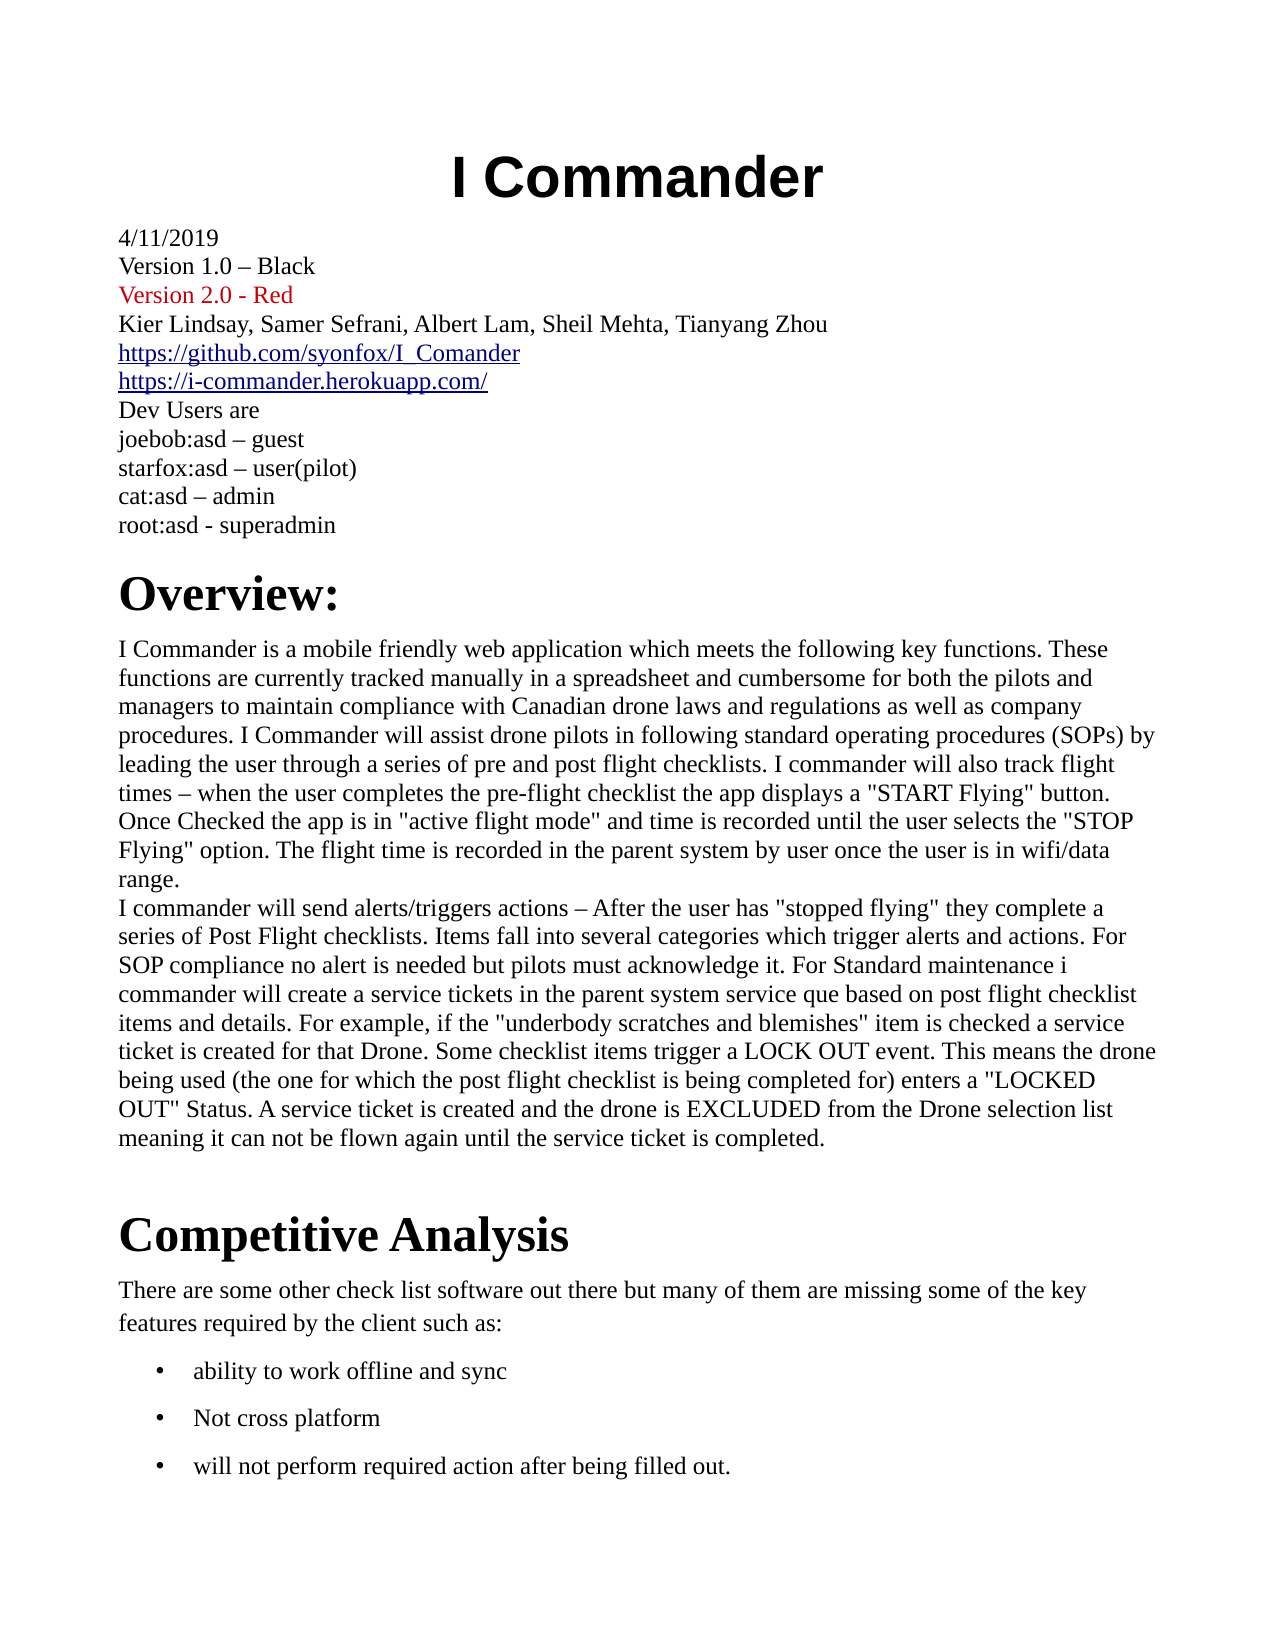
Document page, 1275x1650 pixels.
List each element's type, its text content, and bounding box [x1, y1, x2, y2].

text Dev Users are [118, 395, 1157, 424]
text https://i-commander.herokuapp.com/ [118, 366, 1157, 395]
text Version 1.0 – Black [118, 251, 1157, 280]
text I Commander is a mobile friendly web application which meets the following key functions. These functions are currently tracked manually in a spreadsheet and cumbersome for both the pilots and managers to maintain compliance with Canadian drone laws and regulations as well as company procedures. I Commander will assist drone pilots in following standard operating procedures (SOPs) by leading the user through a series of pre and post flight checklists. I commander will also track flight times – when the user completes the pre-flight checklist the app displays a "START Flying" button. Once Checked the app is in "active flight mode" and time is recorded until the user selects the "STOP Flying" option. The flight time is recorded in the parent system by user once the user is in wifi/data range. [118, 634, 1157, 893]
text joebob:asd – guest [118, 424, 1157, 453]
list will not perform required action after being filled out. [156, 1451, 1157, 1480]
list ability to work offline and sync [156, 1356, 1157, 1384]
text cat:asd – admin [118, 481, 1157, 510]
title I Commander [118, 143, 1157, 210]
subtitle Overview: [118, 564, 1157, 621]
text root:asd - superadmin [118, 510, 1157, 539]
subtitle Competitive Analysis [118, 1205, 1157, 1263]
text Version 2.0 - Red [118, 280, 1157, 309]
text 4/11/2019 [118, 223, 1157, 251]
text Kier Lindsay, Samer Sefrani, Albert Lam, Sheil Mehta, Tianyang Zhou [118, 309, 1157, 338]
text I commander will send alerts/triggers actions – After the user has "stopped flying" they complete a series of Post Flight checklists. Items fall into several categories which trigger alerts and actions. For SOP compliance no alert is needed but pilots must acknowledge it. For Standard maintenance i commander will create a service tickets in the parent system service que based on post flight checklist items and details. For example, if the "underbody scratches and blemishes" item is checked a service ticket is created for that Drone. Some checklist items trigger a LOCK OUT event. This means the drone being used (the one for which the post flight checklist is being completed for) enters a "LOCKED OUT" Status. A service ticket is created and the drone is EXCLUDED from the Drone selection list meaning it can not be flown again until the service ticket is completed. [118, 893, 1157, 1151]
text starfox:asd – user(pilot) [118, 453, 1157, 481]
list Not cross platform [156, 1403, 1157, 1432]
text There are some other check list software out there but many of them are missing some of the key features required by the client such as: [118, 1275, 1157, 1337]
text https://github.com/syonfox/I_Comander [118, 338, 1157, 366]
